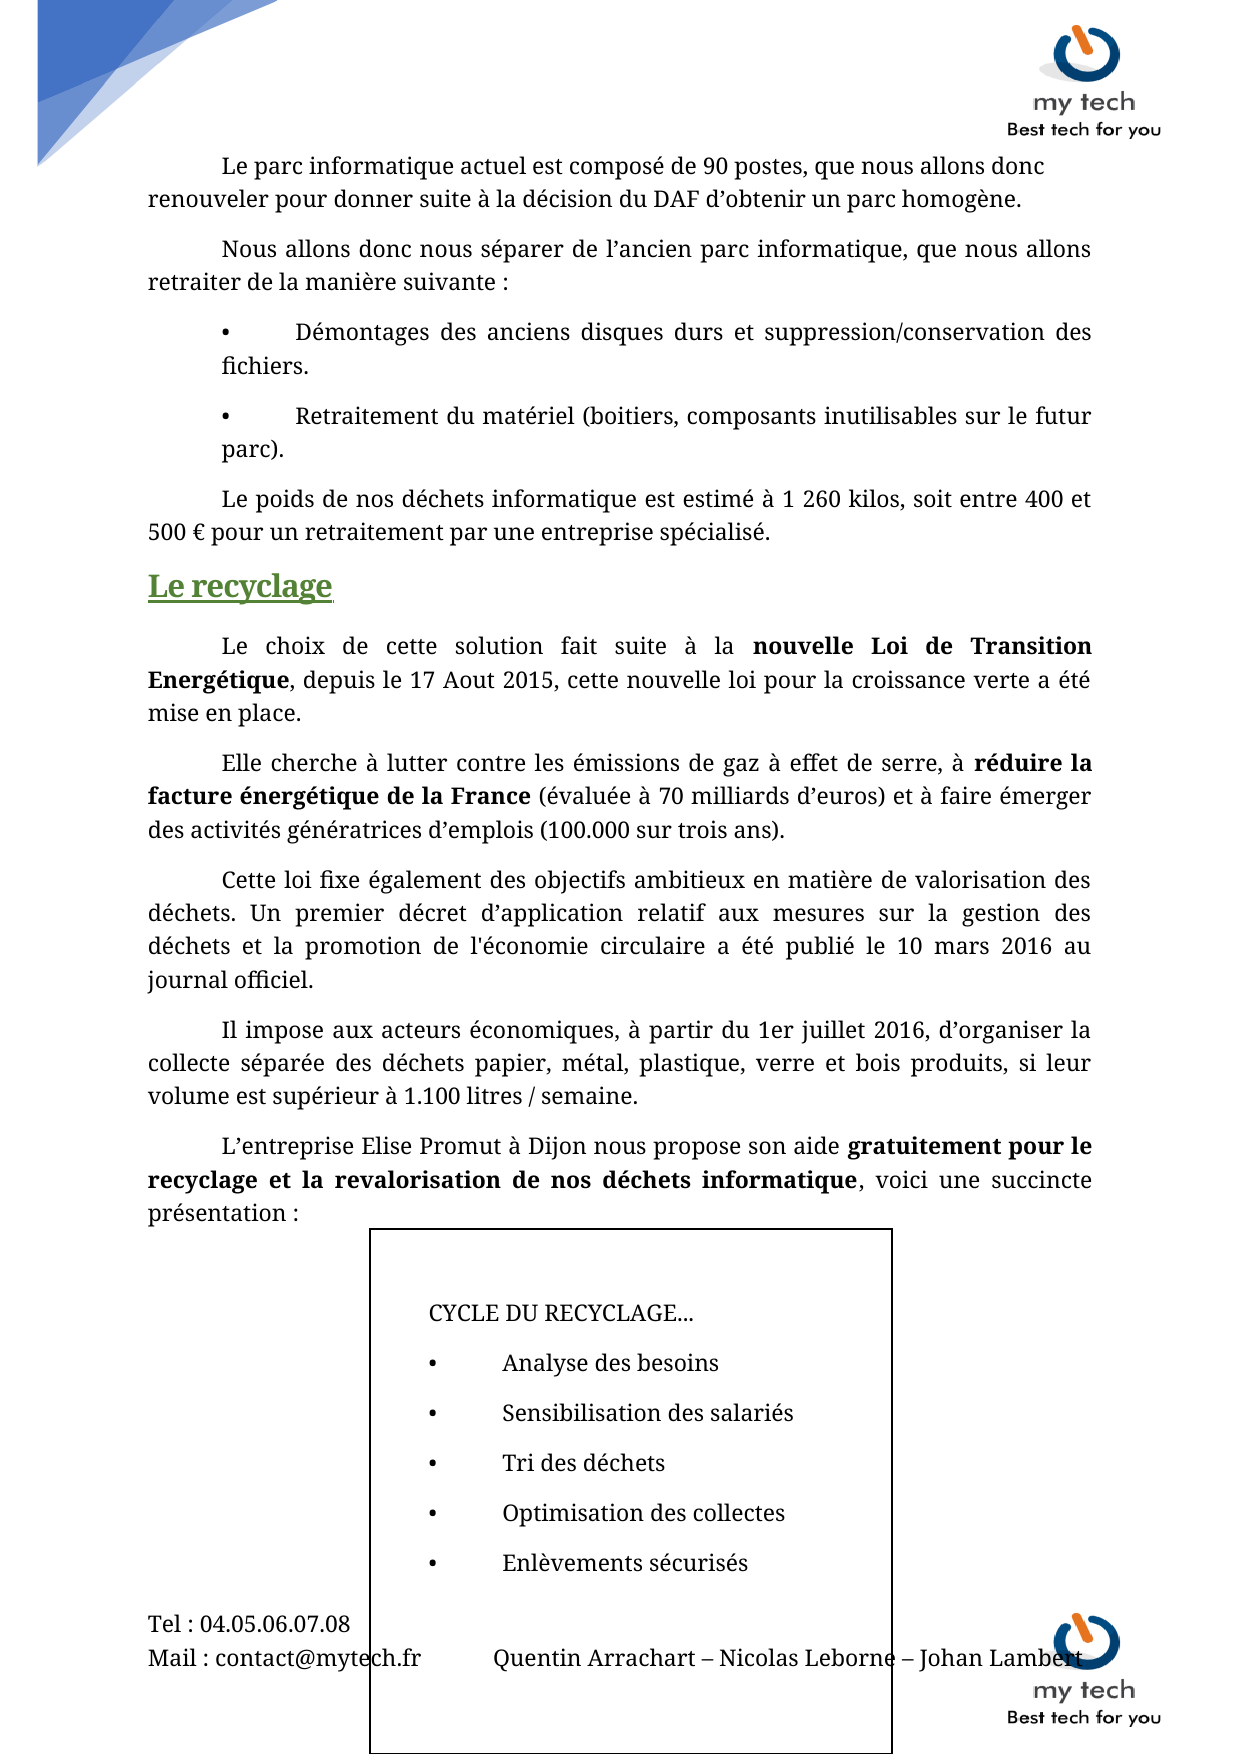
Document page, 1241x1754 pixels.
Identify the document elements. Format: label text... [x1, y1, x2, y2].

text • Analyse des besoins [428, 1345, 891, 1378]
text • Tri des déchets [428, 1445, 891, 1478]
text • Démontages des anciens disques durs et suppression/conservation des fichiers. [221, 314, 1093, 381]
text [893, 1445, 1093, 1478]
text [893, 1295, 1093, 1328]
text L’entreprise Elise Promut à Dijon nous propose son aide gratuitement pour le recyclage et la revalorisation de nos déchets informatique, voici une succincte présentation : [148, 1128, 1093, 1228]
text Le parc informatique actuel est composé de 90 postes, que nous allons donc renouveler pour donner suite à la décision du DAF d’obtenir un parc homogène. [148, 148, 1093, 214]
text Elle cherche à lutter contre les émissions de gaz à effet de serre, à réduire la facture énergétique de la France (évaluée à 70 milliards d’euros) et à faire émerger des activités génératrices d’emplois (100.000 sur trois ans). [148, 745, 1093, 845]
text • Enlèvements sécurisés [428, 1545, 891, 1578]
text [893, 1345, 1093, 1378]
text [893, 1545, 1093, 1578]
text [893, 1395, 1093, 1428]
text • Optimisation des collectes [428, 1495, 891, 1528]
text Le choix de cette solution fait suite à la nouvelle Loi de Transition Energétique, depuis le 17 Aout 2015, cette nouvelle loi pour la croissance verte a été mise en place. [148, 628, 1093, 728]
text Cette loi fixe également des objectifs ambitieux en matière de valorisation des déchets. Un premier décret d’application relatif aux mesures sur la gestion des déchets et la promotion de l'économie circulaire a été publié le 10 mars 2016 au journal officiel. [148, 861, 1093, 995]
text • Sensibilisation des salariés [428, 1395, 891, 1428]
text Le recyclage [148, 564, 1093, 607]
text • Retraitement du matériel (boitiers, composants inutilisables sur le futur parc). [221, 398, 1093, 464]
text CYCLE DU RECYCLAGE... [428, 1295, 891, 1328]
text Nous allons donc nous séparer de l’ancien parc informatique, que nous allons retraiter de la manière suivante : [148, 231, 1093, 298]
text Le poids de nos déchets informatique est estimé à 1 260 kilos, soit entre 400 et 500 € pour un retraitement par une entreprise spécialisé. [148, 481, 1093, 548]
text Il impose aux acteurs économiques, à partir du 1er juillet 2016, d’organiser la collecte séparée des déchets papier, métal, plastique, verre et bois produits, si leur volume est supérieur à 1.100 litres / semaine. [148, 1011, 1093, 1111]
text [893, 1495, 1093, 1528]
